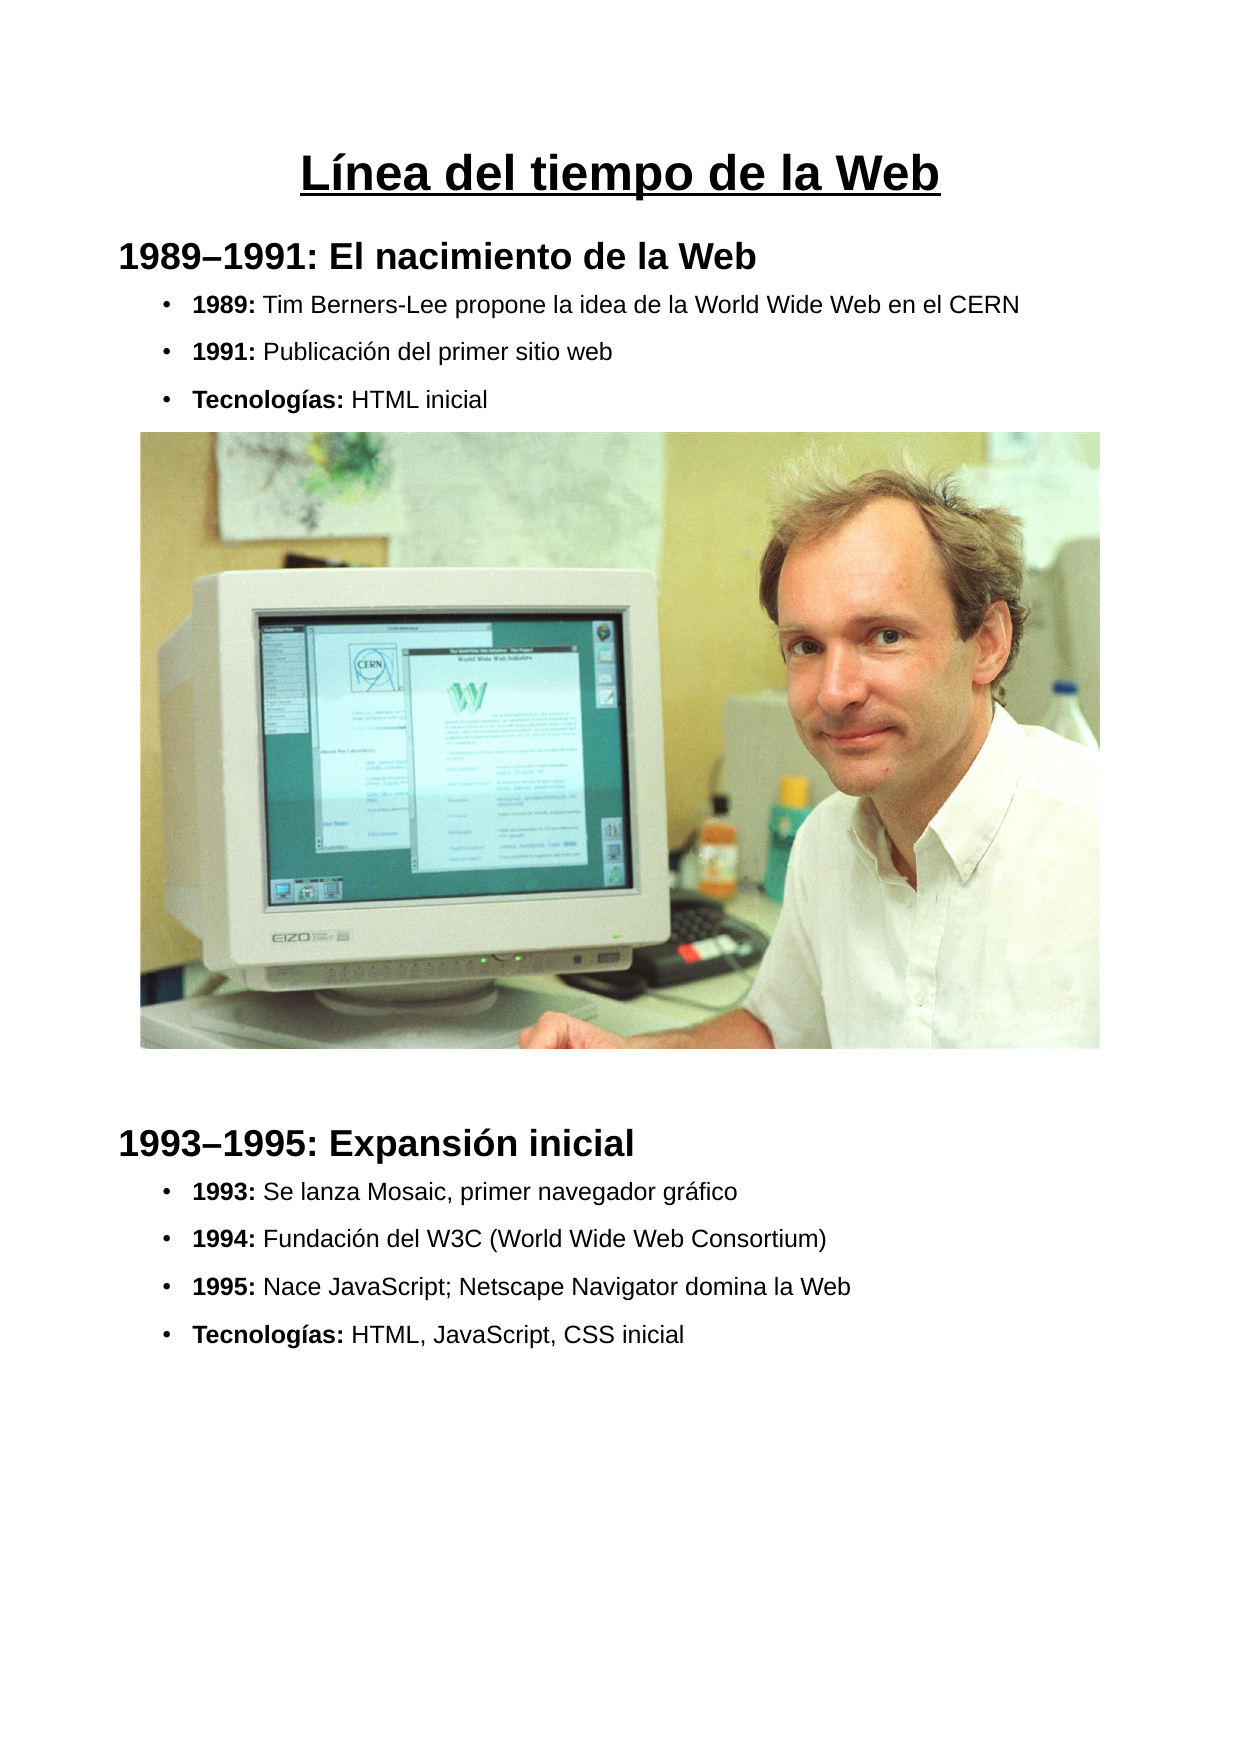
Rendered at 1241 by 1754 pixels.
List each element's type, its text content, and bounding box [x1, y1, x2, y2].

subtitle 1989–1991: El nacimiento de la Web [118, 234, 1122, 277]
list 1991: Publicación del primer sitio web [162, 337, 1122, 366]
list 1993: Se lanza Mosaic, primer navegador gráfico [162, 1177, 1122, 1205]
subtitle 1993–1995: Expansión inicial [118, 1121, 1122, 1164]
list 1994: Fundación del W3C (World Wide Web Consortium) [162, 1224, 1122, 1253]
subtitle Línea del tiempo de la Web [118, 143, 1122, 201]
picture [140, 432, 1100, 1049]
list 1995: Nace JavaScript; Netscape Navigator domina la Web [162, 1272, 1122, 1301]
list 1989: Tim Berners-Lee propone la idea de la World Wide Web en el CERN [162, 289, 1122, 318]
list Tecnologías: HTML, JavaScript, CSS inicial [162, 1320, 1122, 1348]
list Tecnologías: HTML inicial [162, 385, 1122, 414]
